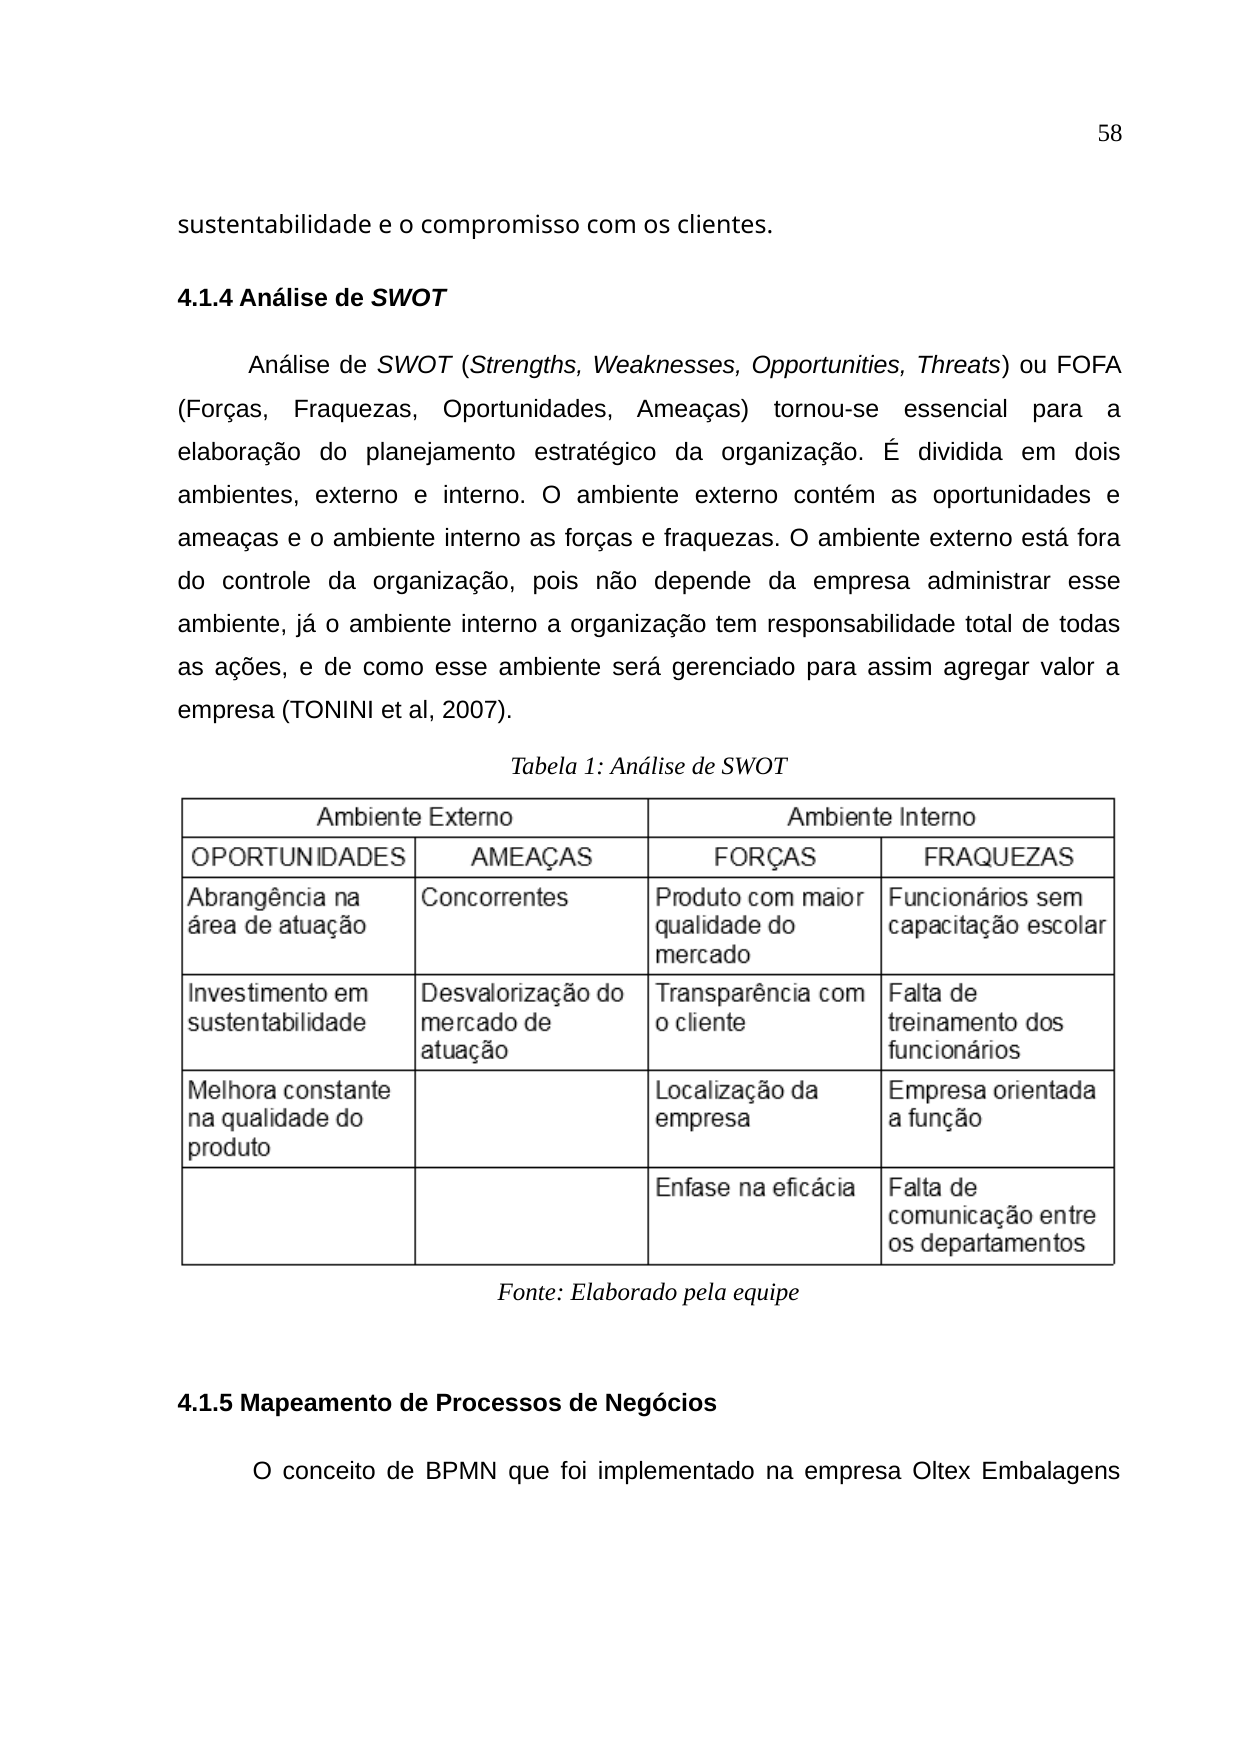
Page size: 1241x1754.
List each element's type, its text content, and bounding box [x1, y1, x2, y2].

text O conceito de BPMN que foi implementado na empresa Oltex Embalagens [177, 1456, 1122, 1485]
text Análise de SWOT (Strengths, Weaknesses, Opportunities, Threats) ou FOFA (Forças, Fraquezas, Oportunidades, Ameaças) tornou-se essencial para a elaboração do planejamento estratégico da organização. É dividida em dois ambientes, externo e interno. O ambiente externo contém as oportunidades e ameaças e o ambiente interno as forças e fraquezas. O ambiente externo está fora do controle da organização, pois não depende da empresa administrar esse ambiente, já o ambiente interno a organização tem responsabilidade total de todas as ações, e de como esse ambiente será gerenciado para assim agregar valor a empresa (TONINI et al, 2007). [177, 350, 1122, 724]
text Tabela 1: Análise de SWOT [177, 751, 1122, 792]
subtitle 4.1.5 Mapeamento de Processos de Negócios [177, 1388, 1122, 1417]
picture [177, 792, 1123, 1272]
text Fonte: Elaborado pela equipe [177, 1272, 1122, 1306]
text sustentabilidade e o compromisso com os clientes. [177, 207, 1122, 241]
subtitle 4.1.4 Análise de SWOT [177, 282, 1122, 311]
